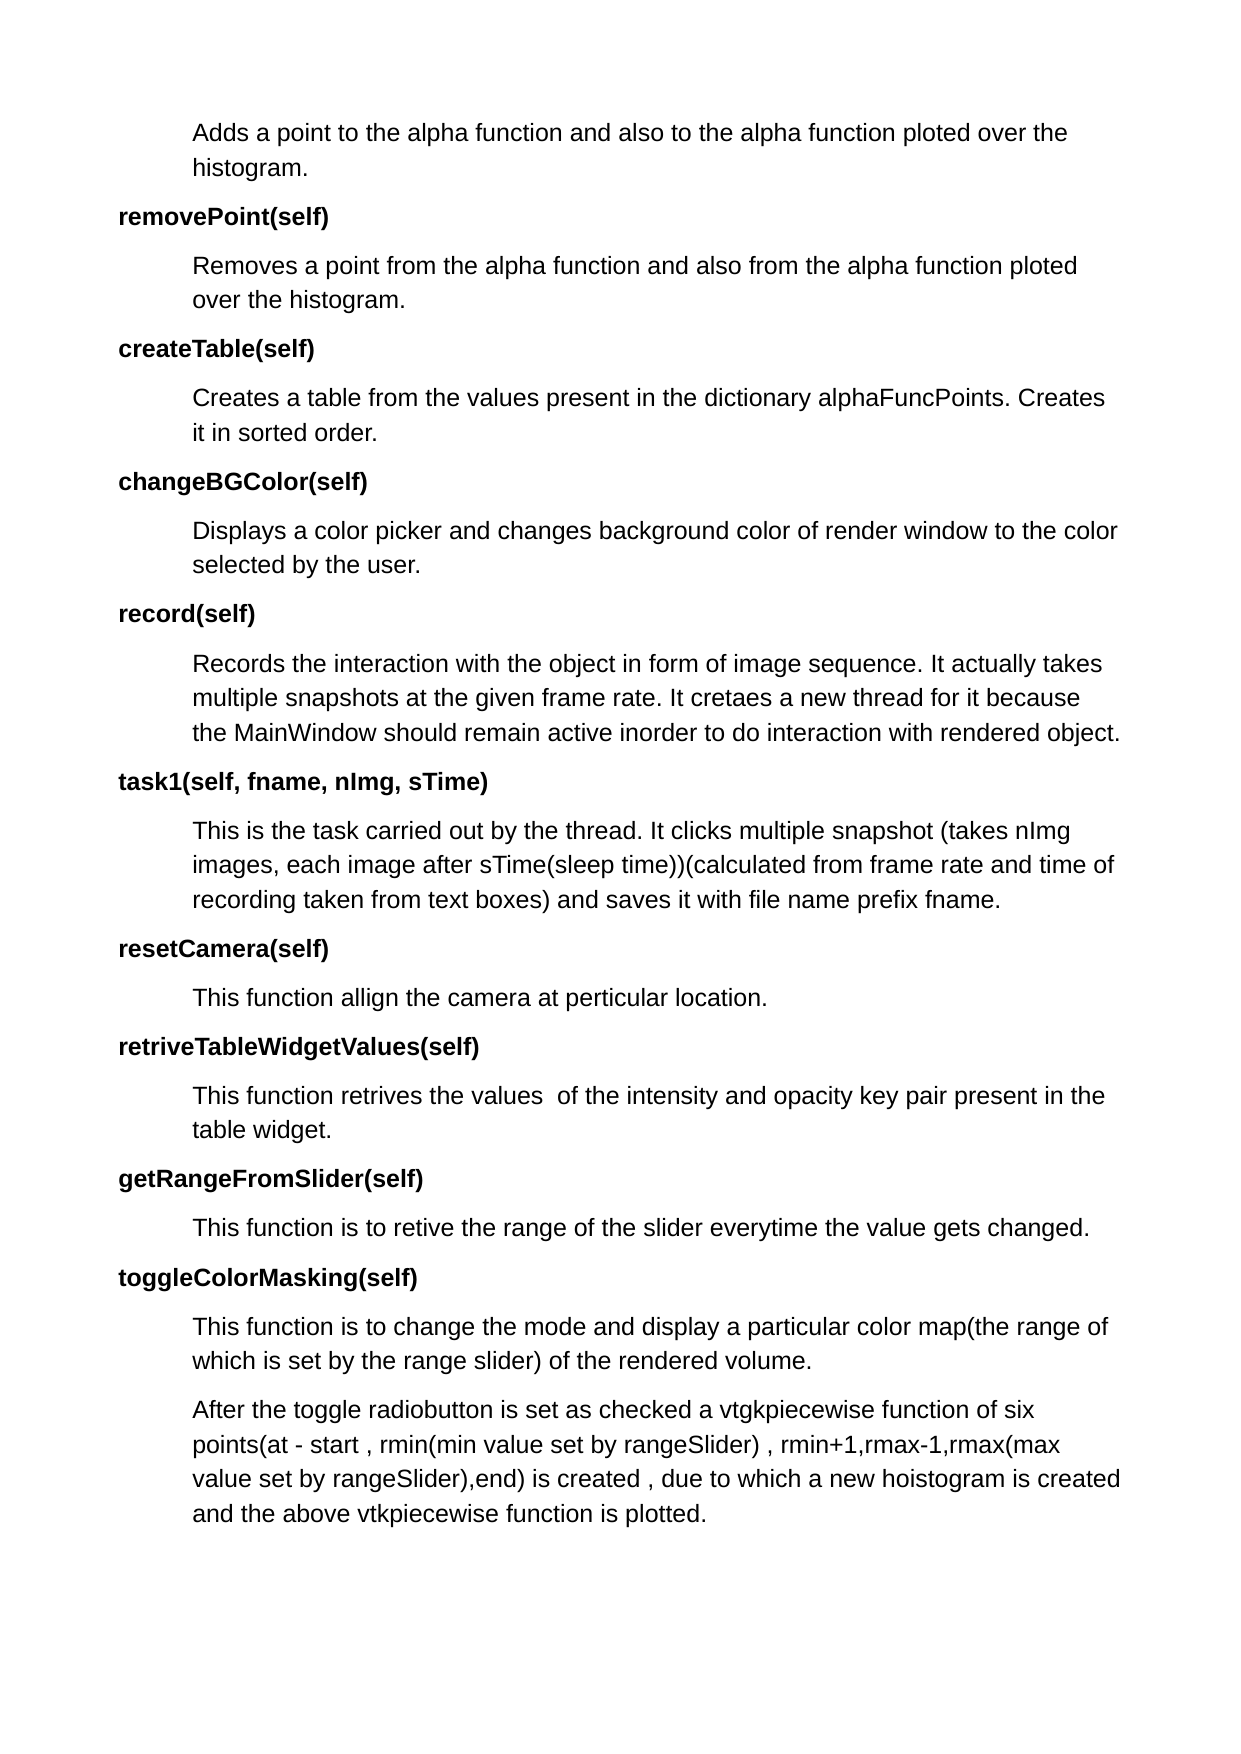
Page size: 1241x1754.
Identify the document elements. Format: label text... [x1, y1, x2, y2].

text This function retrives the values of the intensity and opacity key pair present in the table widget. [118, 1081, 1122, 1144]
text This function is to change the mode and display a particular color map(the range of which is set by the range slider) of the rendered volume. [118, 1312, 1122, 1375]
text Records the interaction with the object in form of image sequence. It actually takes multiple snapshots at the given frame rate. It cretaes a new thread for it because the MainWindow should remain active inorder to do interaction with rendered object. [118, 648, 1122, 746]
text Creates a table from the values present in the dictionary alphaFuncPoints. Creates it in sorted order. [118, 383, 1122, 447]
text toggleColorMasking(self) [118, 1262, 1122, 1291]
text After the toggle radiobutton is set as checked a vtgkpiecewise function of six points(at - start , rmin(min value set by rangeSlider) , rmin+1,rmax-1,rmax(max value set by rangeSlider),end) is created , due to which a new hoistogram is created and the above vtkpiecewise function is plotted. [118, 1395, 1122, 1527]
text This is the task carried out by the thread. It clicks multiple snapshot (takes nImg images, each image after sTime(sleep time))(calculated from frame rate and time of recording taken from text boxes) and saves it with file name prefix fname. [118, 816, 1122, 913]
text This function is to retive the range of the slider everytime the value gets changed. [118, 1213, 1122, 1242]
text Adds a point to the alpha function and also to the alpha function ploted over the histogram. [118, 118, 1122, 181]
text task1(self, fname, nImg, sTime) [118, 767, 1122, 795]
text Displays a color picker and changes background color of render window to the color selected by the user. [118, 516, 1122, 579]
text This function allign the camera at perticular location. [118, 983, 1122, 1011]
text retriveTableWidgetValues(self) [118, 1032, 1122, 1061]
text removePoint(self) [118, 202, 1122, 230]
text resetCamera(self) [118, 934, 1122, 962]
text createTable(self) [118, 334, 1122, 363]
text changeBGColor(self) [118, 467, 1122, 496]
text Removes a point from the alpha function and also from the alpha function ploted over the histogram. [118, 251, 1122, 314]
text record(self) [118, 599, 1122, 628]
text getRangeFromSlider(self) [118, 1164, 1122, 1193]
